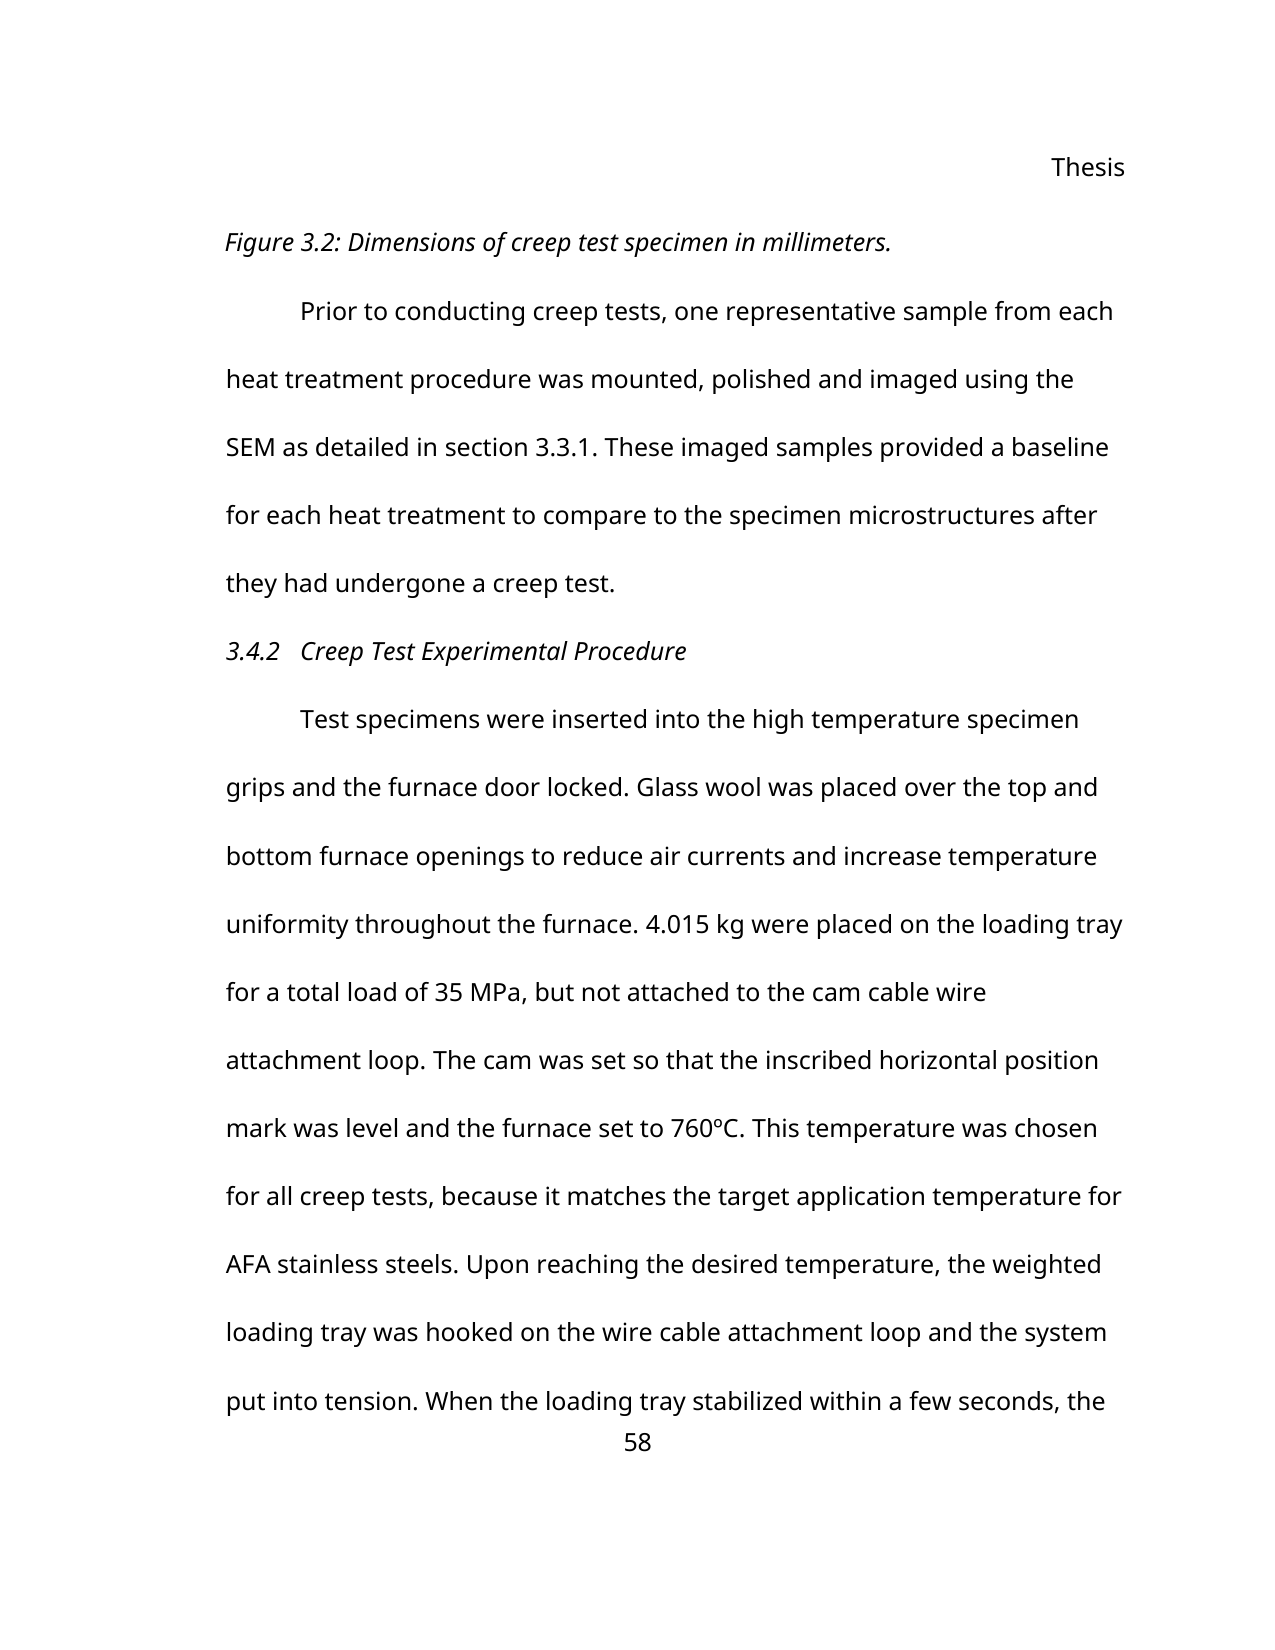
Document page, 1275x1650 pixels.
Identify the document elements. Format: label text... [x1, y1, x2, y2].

text 3.4.2 Creep Test Experimental Procedure [224, 634, 1125, 668]
text Figure 3.2: Dimensions of creep test specimen in millimeters. [224, 225, 1125, 259]
text Test specimens were inserted into the high temperature specimen grips and the furnace door locked. Glass wool was placed over the top and bottom furnace openings to reduce air currents and increase temperature uniformity throughout the furnace. 4.015 kg were placed on the loading tray for a total load of 35 MPa, but not attached to the cam cable wire attachment loop. The cam was set so that the inscribed horizontal position mark was level and the furnace set to 760ºC. This temperature was chosen for all creep tests, because it matches the target application temperature for AFA stainless steels. Upon reaching the desired temperature, the weighted loading tray was hooked on the wire cable attachment loop and the system put into tension. When the loading tray stabilized within a few seconds, the [224, 702, 1125, 1417]
text Prior to conducting creep tests, one representative sample from each heat treatment procedure was mounted, polished and imaged using the SEM as detailed in section 3.3.1. These imaged samples provided a baseline for each heat treatment to compare to the specimen microstructures after they had undergone a creep test. [224, 293, 1125, 600]
